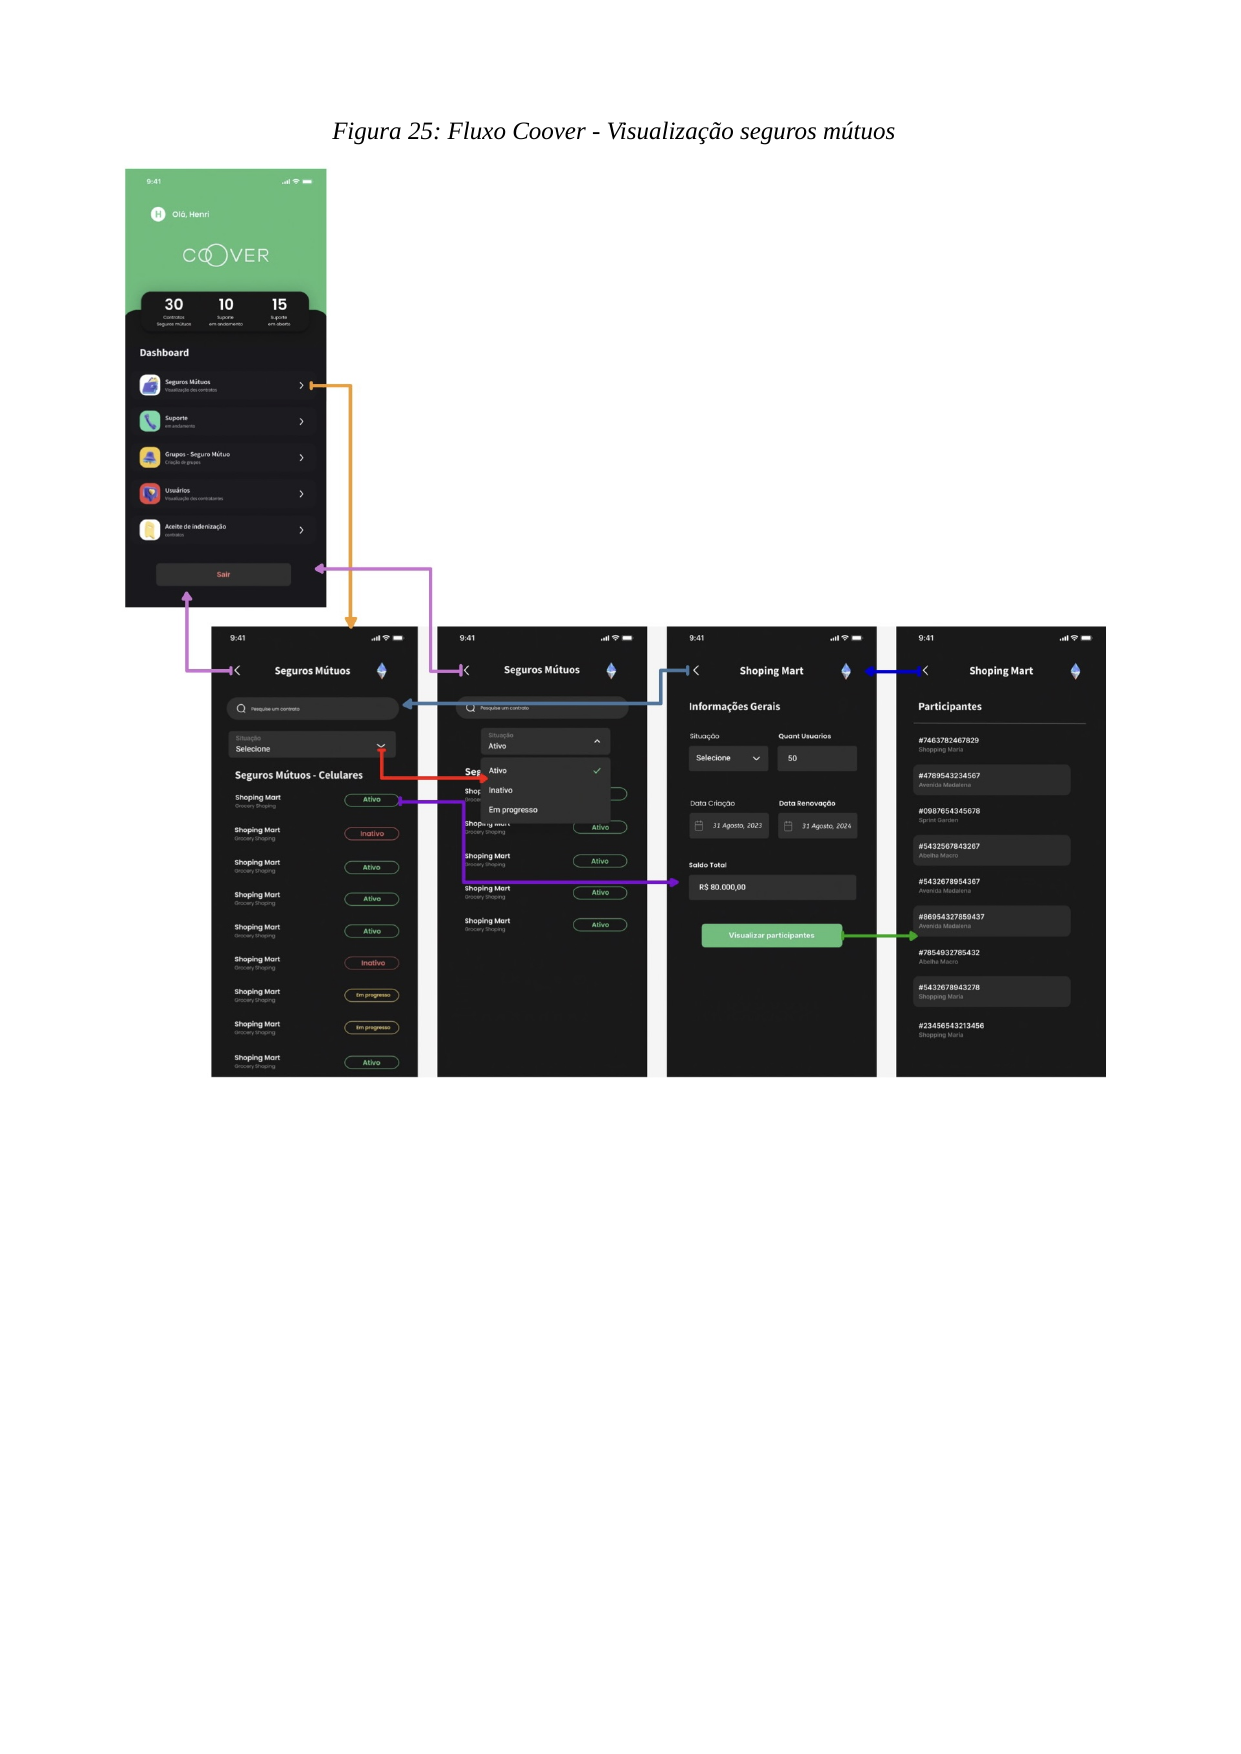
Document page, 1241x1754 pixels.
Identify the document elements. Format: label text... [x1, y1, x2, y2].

text Fonte: Autoria própria [114, 103, 1116, 116]
text Figura 25: Fluxo Coover - Visualização seguros mútuos [114, 116, 1116, 144]
text Fonte: Autoria própria [114, 144, 1116, 160]
picture [113, 160, 1116, 1089]
